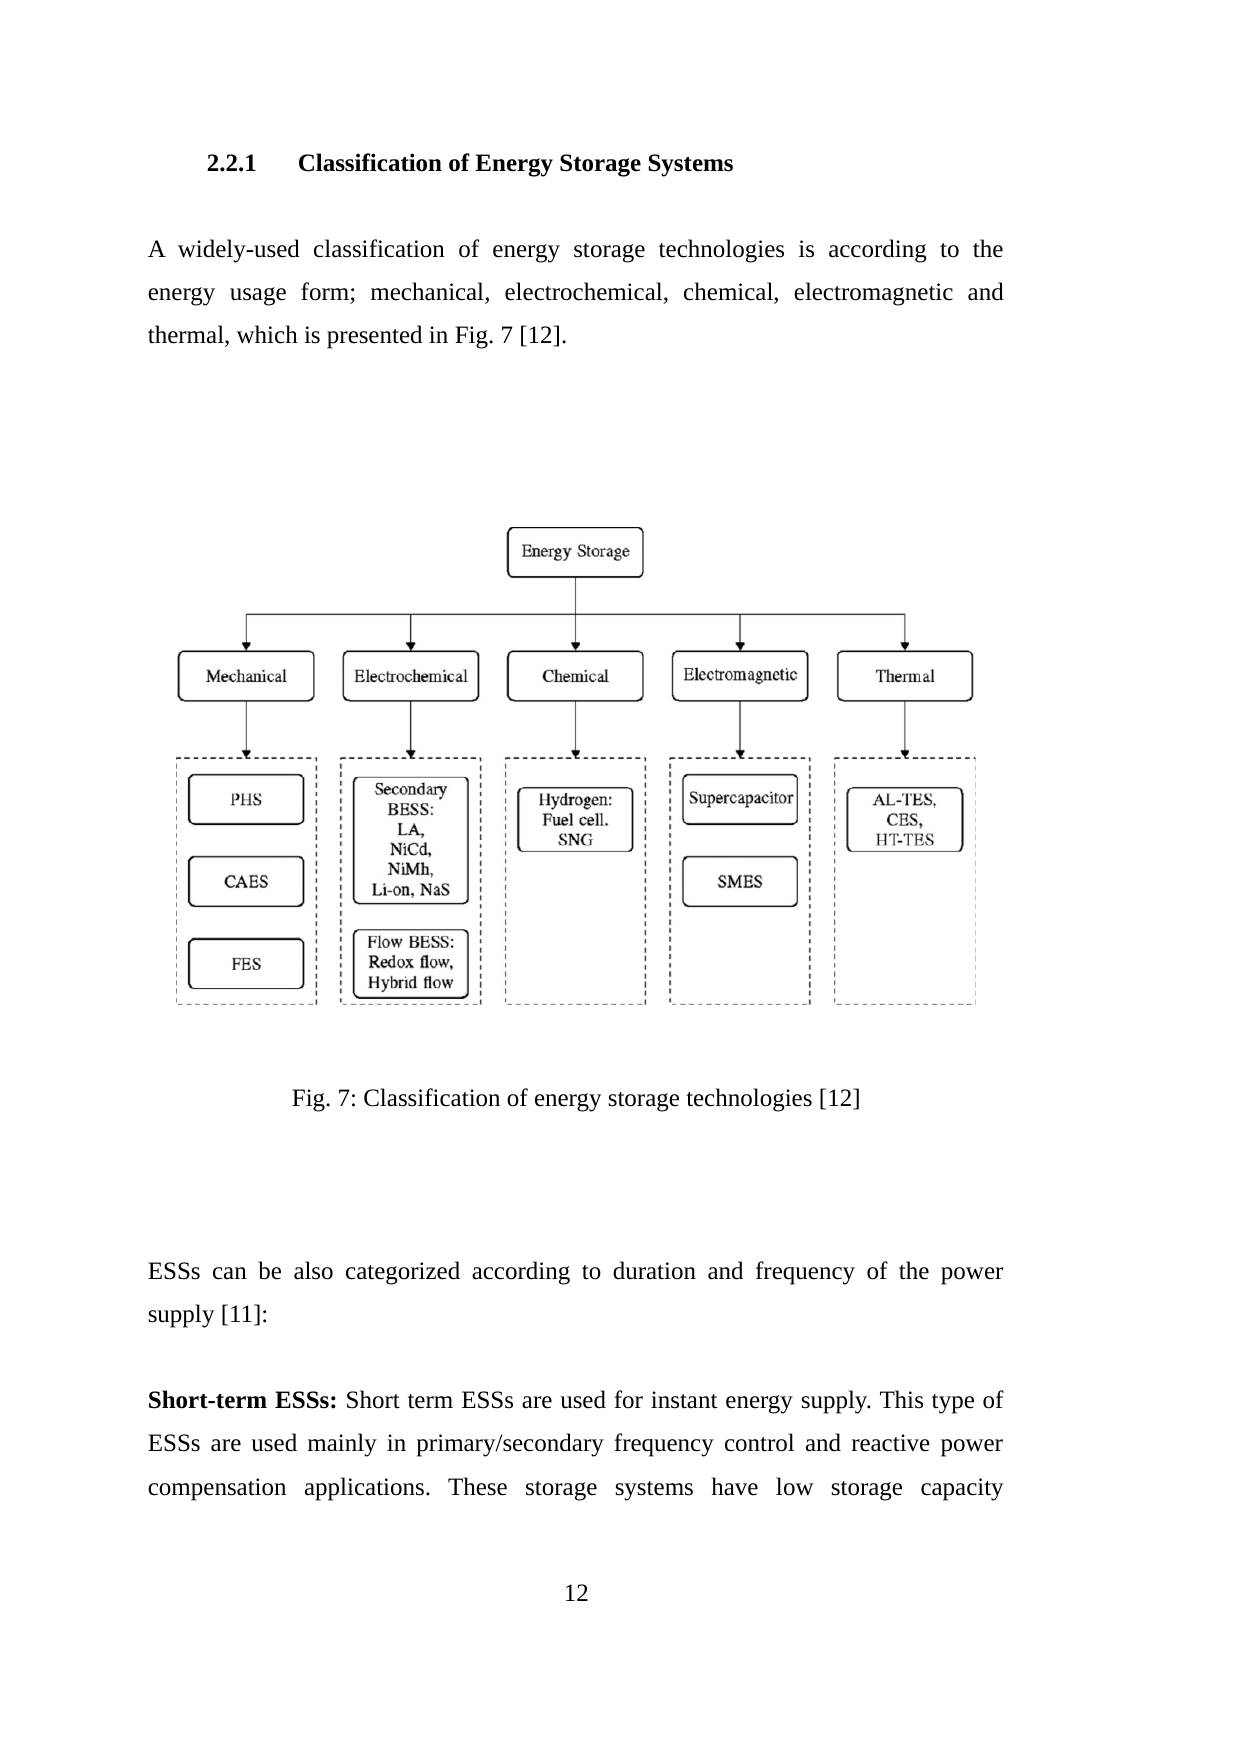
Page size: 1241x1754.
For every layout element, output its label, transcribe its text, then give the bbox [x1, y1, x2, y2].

list Classification of Energy Storage Systems [207, 148, 1004, 176]
text Fig. 7: Classification of energy storage technologies [12] [148, 1083, 1004, 1112]
text Short-term ESSs: Short term ESSs are used for instant energy supply. This type of ESSs are used mainly in primary/secondary frequency control and reactive power compensation applications. These storage systems have low storage capacity [148, 1385, 1004, 1500]
text ,, [148, 1025, 1004, 1030]
picture [147, 505, 1005, 1025]
text A widely-used classification of energy storage technologies is according to the energy usage form; mechanical, electrochemical, chemical, electromagnetic and thermal, which is presented in Fig. 7 [12]. [148, 234, 1004, 349]
text ESSs can be also categorized according to duration and frequency of the power supply [11]: [148, 1256, 1004, 1328]
